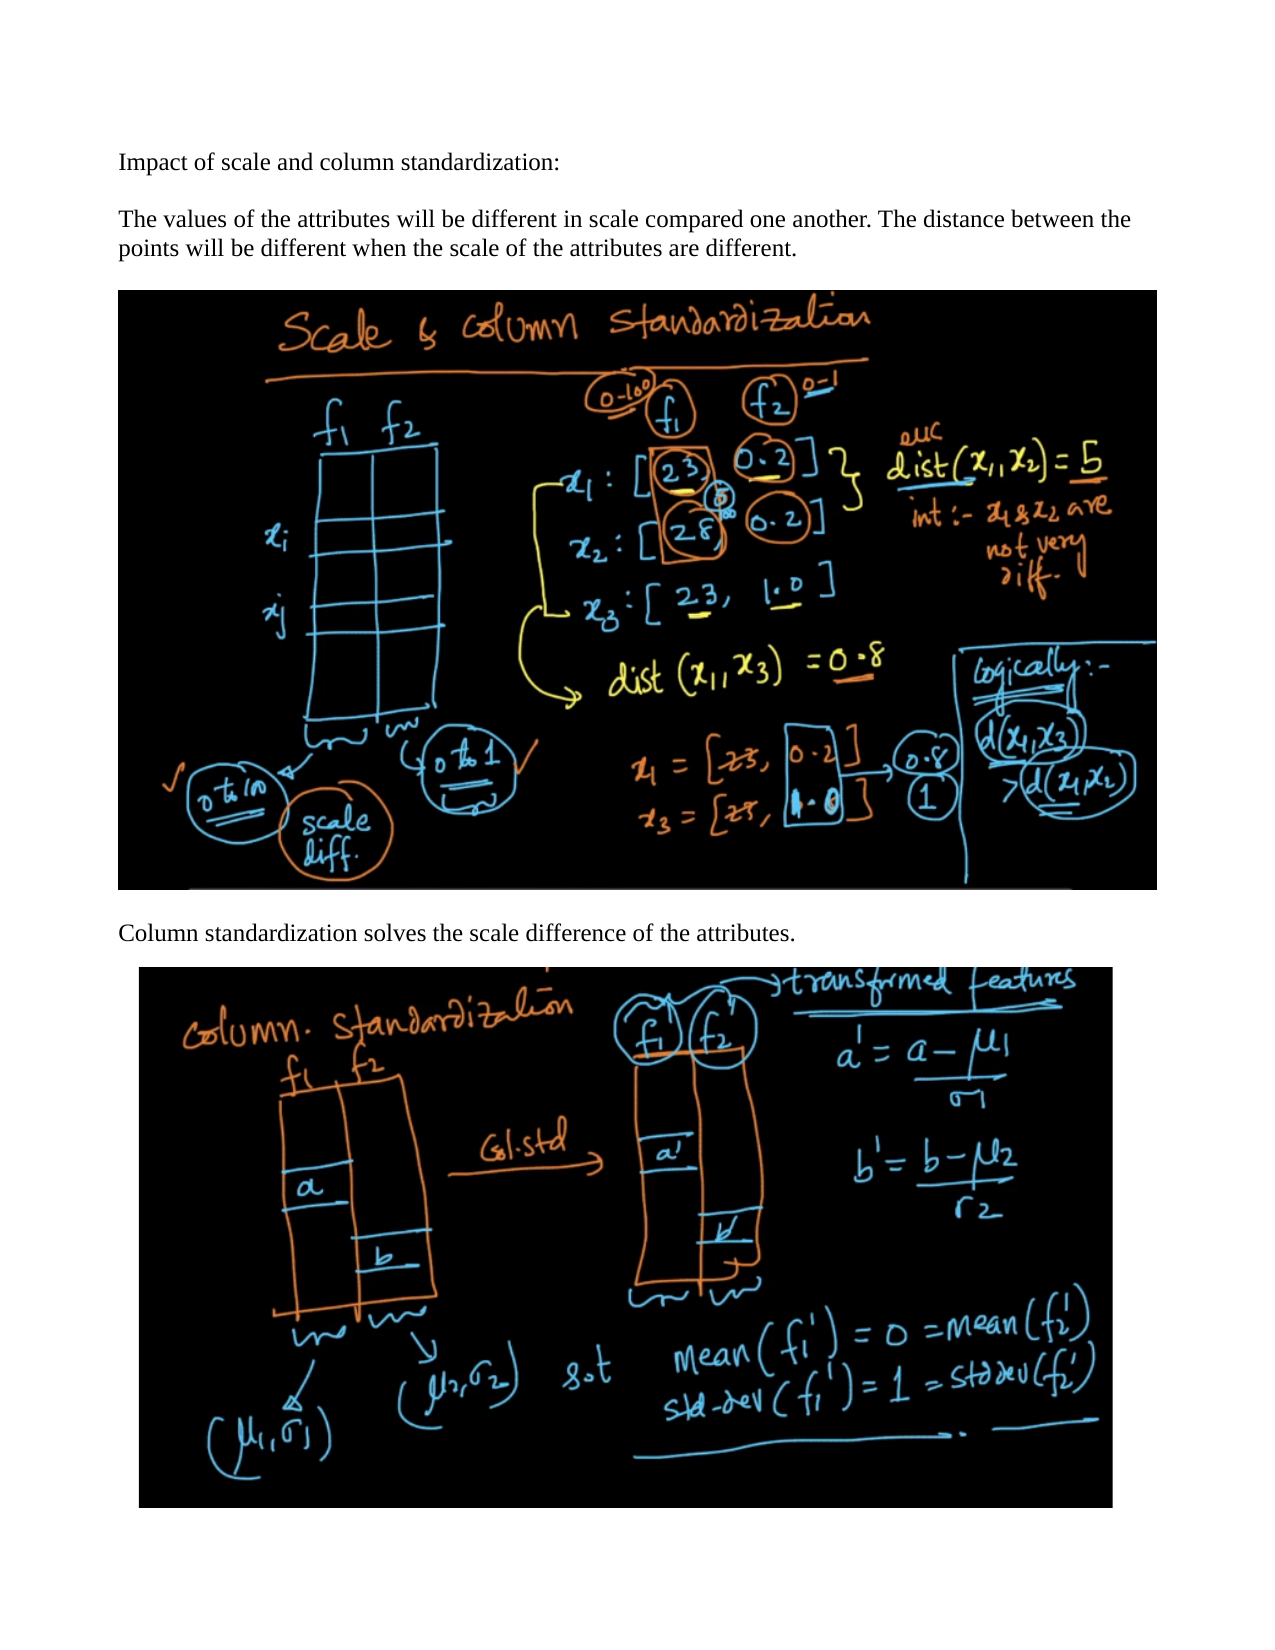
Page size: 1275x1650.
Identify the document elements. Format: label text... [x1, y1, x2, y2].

text The values of the attributes will be different in scale compared one another. The distance between the points will be different when the scale of the attributes are different. [118, 204, 1157, 262]
picture [138, 967, 1113, 1508]
picture [118, 290, 1157, 890]
text Impact of scale and column standardization: [118, 147, 1157, 176]
text Column standardization solves the scale difference of the attributes. [118, 918, 1157, 947]
